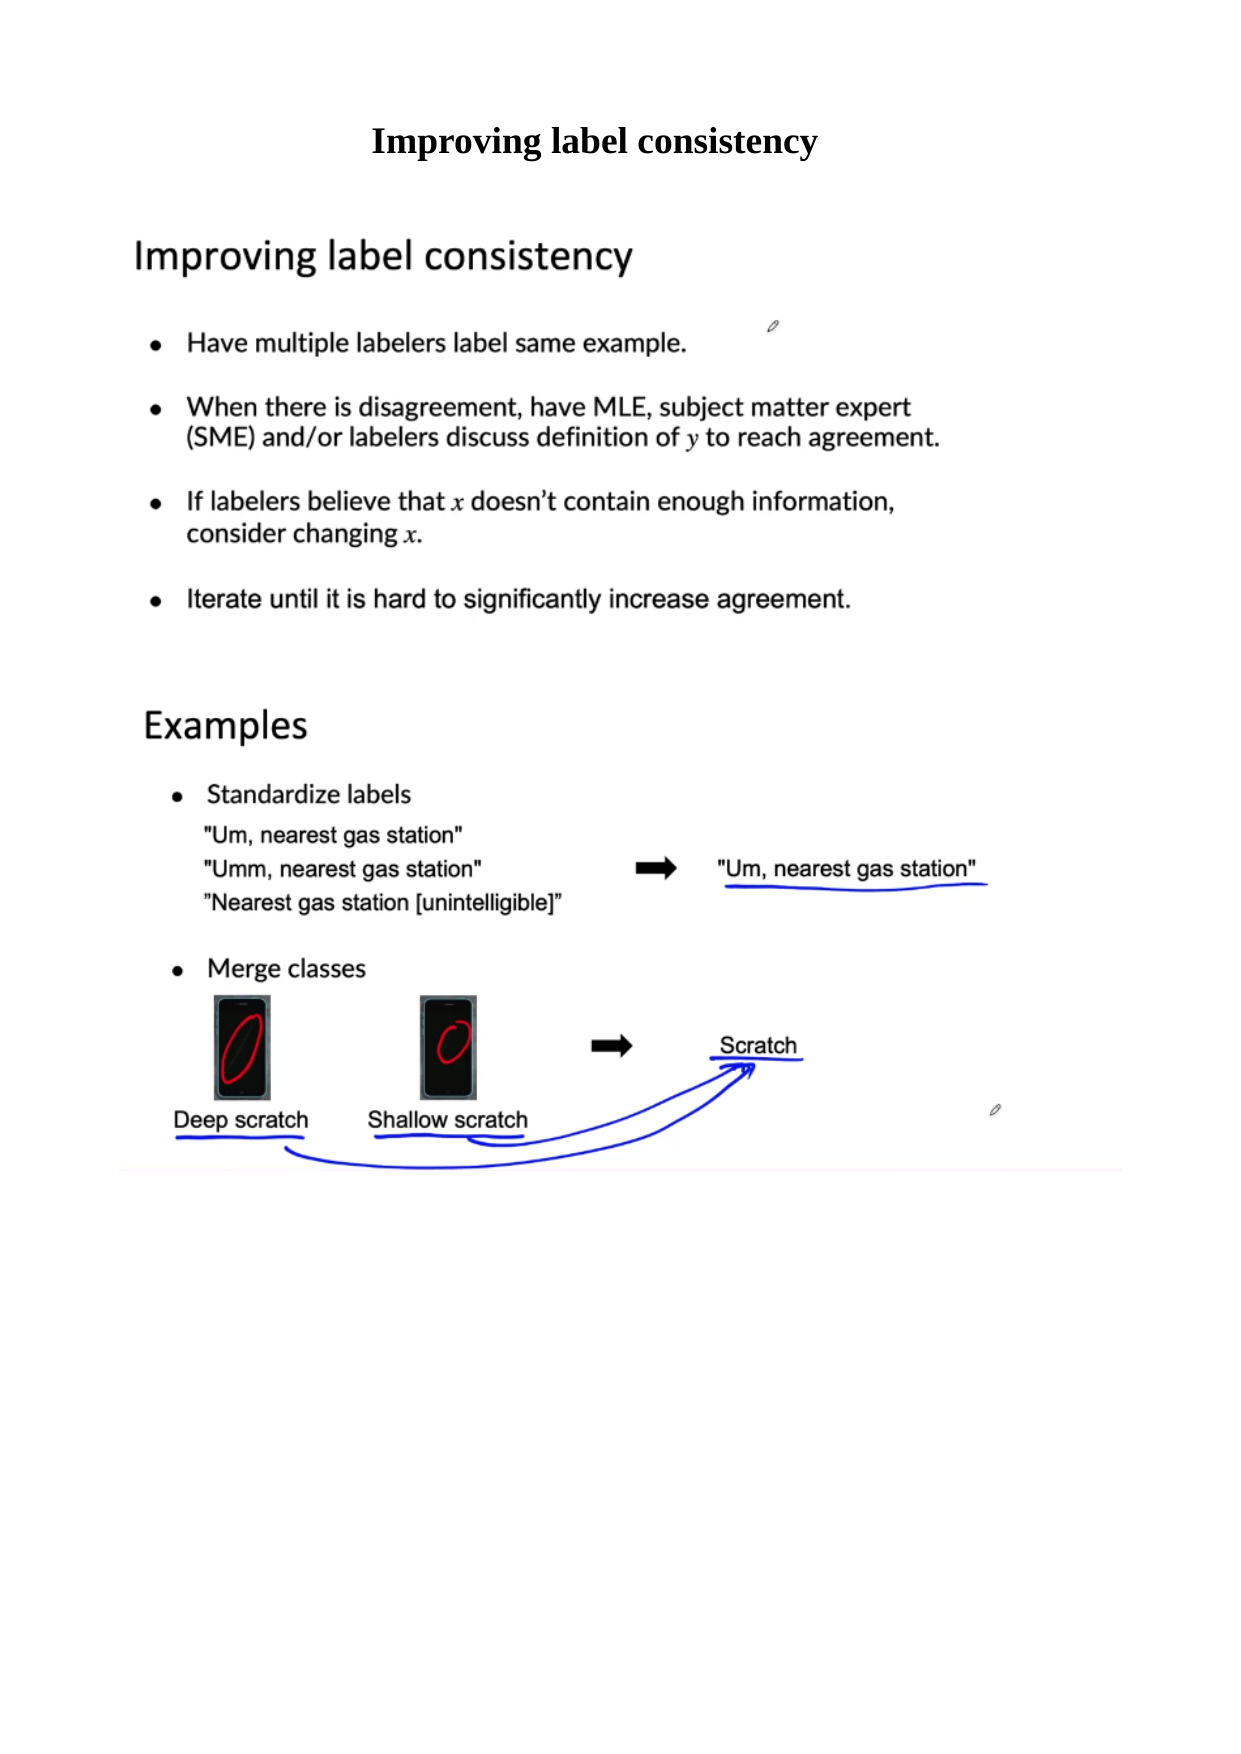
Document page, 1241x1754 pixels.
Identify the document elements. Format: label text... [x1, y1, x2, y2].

picture [118, 693, 1123, 1171]
text Improving label consistency [118, 118, 1122, 161]
picture [118, 225, 1123, 623]
